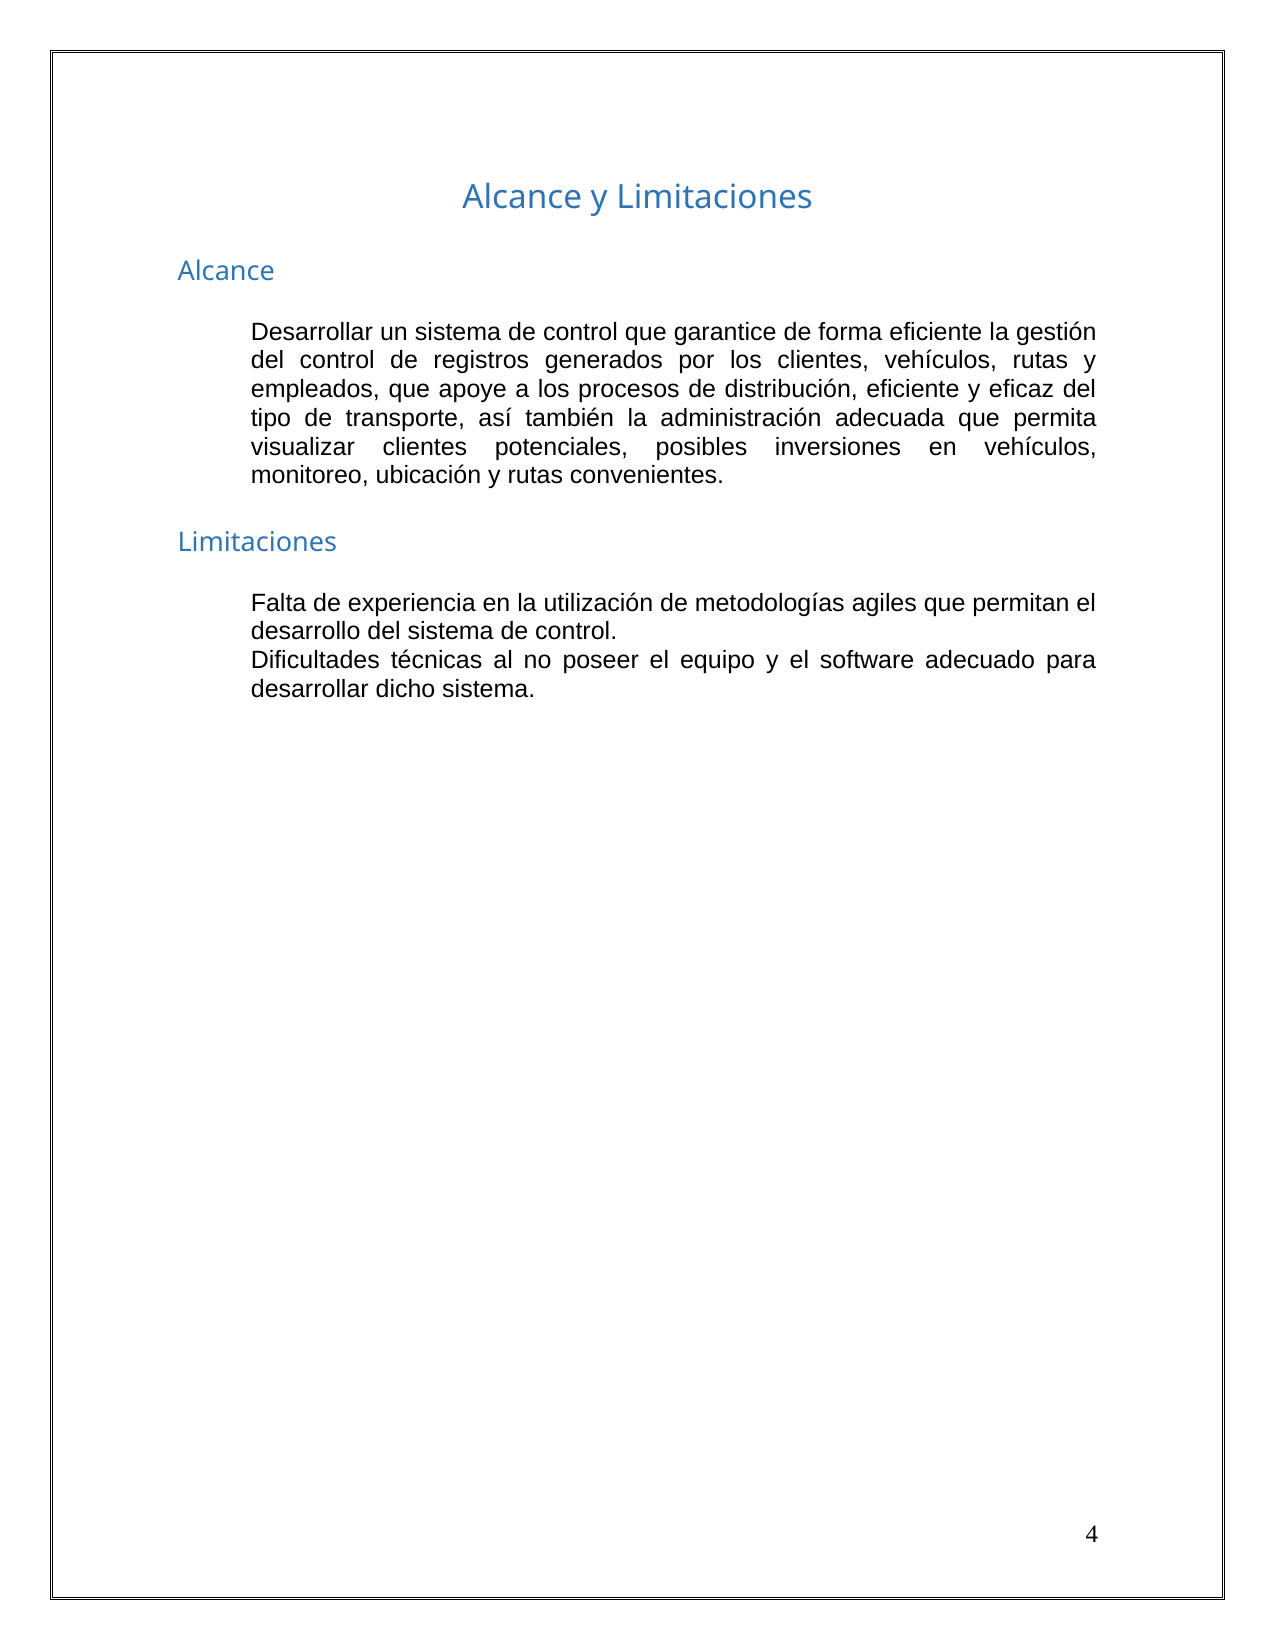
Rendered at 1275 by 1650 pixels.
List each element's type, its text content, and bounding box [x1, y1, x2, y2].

subtitle Limitaciones [177, 522, 1098, 559]
subtitle Alcance y Limitaciones [177, 173, 1098, 218]
text Dificultades técnicas al no poseer el equipo y el software adecuado para desarrollar dicho sistema. [251, 645, 1098, 703]
text Desarrollar un sistema de control que garantice de forma eficiente la gestión del control de registros generados por los clientes, vehículos, rutas y empleados, que apoye a los procesos de distribución, eficiente y eficaz del tipo de transporte, así también la administración adecuada que permita visualizar clientes potenciales, posibles inversiones en vehículos, monitoreo, ubicación y rutas convenientes. [251, 317, 1098, 489]
subtitle Alcance [177, 251, 1098, 288]
text Falta de experiencia en la utilización de metodologías agiles que permitan el desarrollo del sistema de control. [251, 588, 1098, 645]
